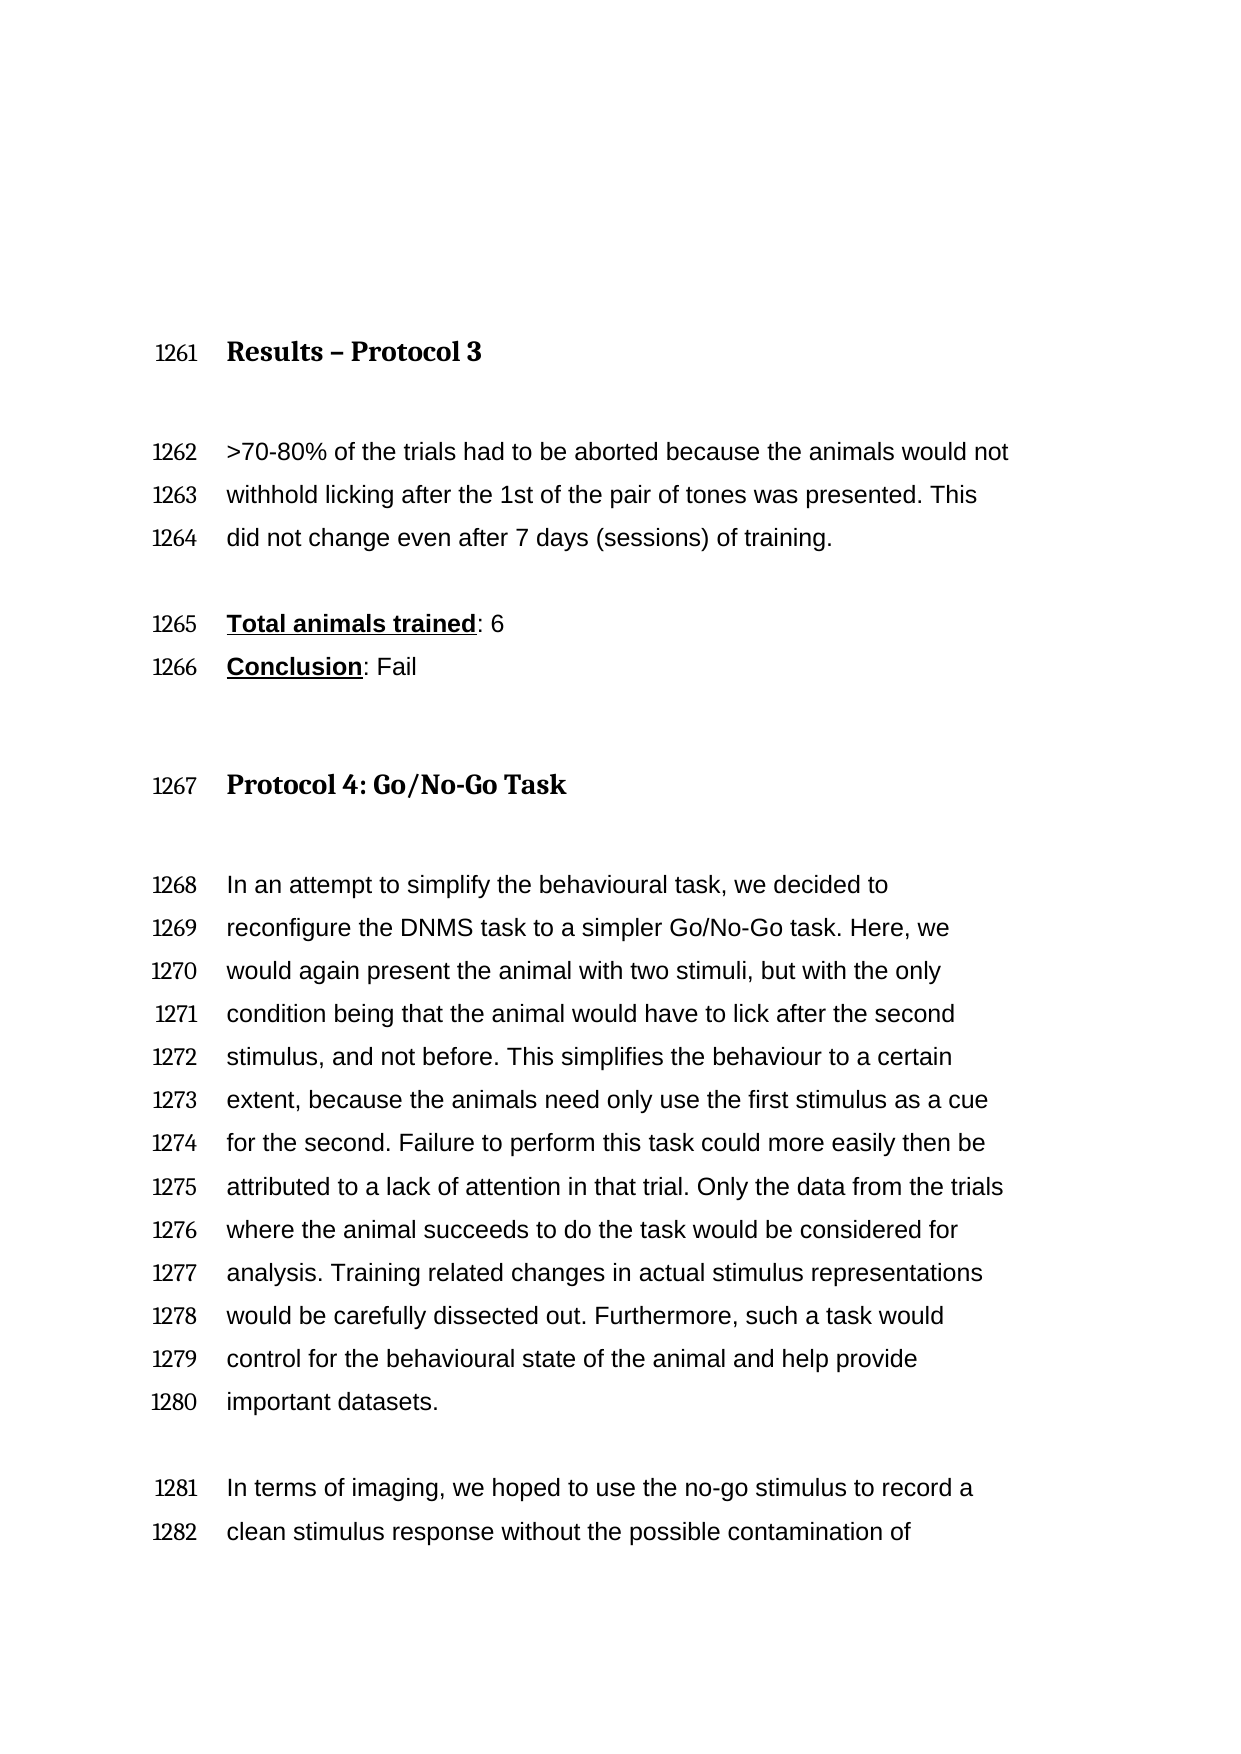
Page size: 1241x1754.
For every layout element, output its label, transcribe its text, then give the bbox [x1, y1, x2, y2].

text In an attempt to simplify the behavioural task, we decided to reconfigure the DNMS task to a simpler Go/No-Go task. Here, we would again present the animal with two stimuli, but with the only condition being that the animal would have to lick after the second stimulus, and not before. This simplifies the behaviour to a certain extent, because the animals need only use the first stimulus as a cue for the second. Failure to perform this task could more easily then be attributed to a lack of attention in that trial. Only the data from the trials where the animal succeeds to do the task would be considered for analysis. Training related changes in actual stimulus representations would be carefully dissected out. Furthermore, such a task would control for the behavioural state of the animal and help provide important datasets. [226, 869, 1014, 1416]
text >70-80% of the trials had to be aborted because the animals would not withhold licking after the 1st of the pair of tones was presented. This did not change even after 7 days (sessions) of training. [226, 437, 1014, 552]
subtitle Results – Protocol 3 [226, 335, 1014, 368]
text In terms of imaging, we hoped to use the no-go stimulus to record a clean stimulus response without the possible contamination of [226, 1473, 1014, 1545]
text Conclusion: Fail [226, 652, 1014, 681]
subtitle Protocol 4: Go/No-Go Task [226, 768, 1014, 801]
text Total animals trained: 6 [226, 609, 1014, 638]
